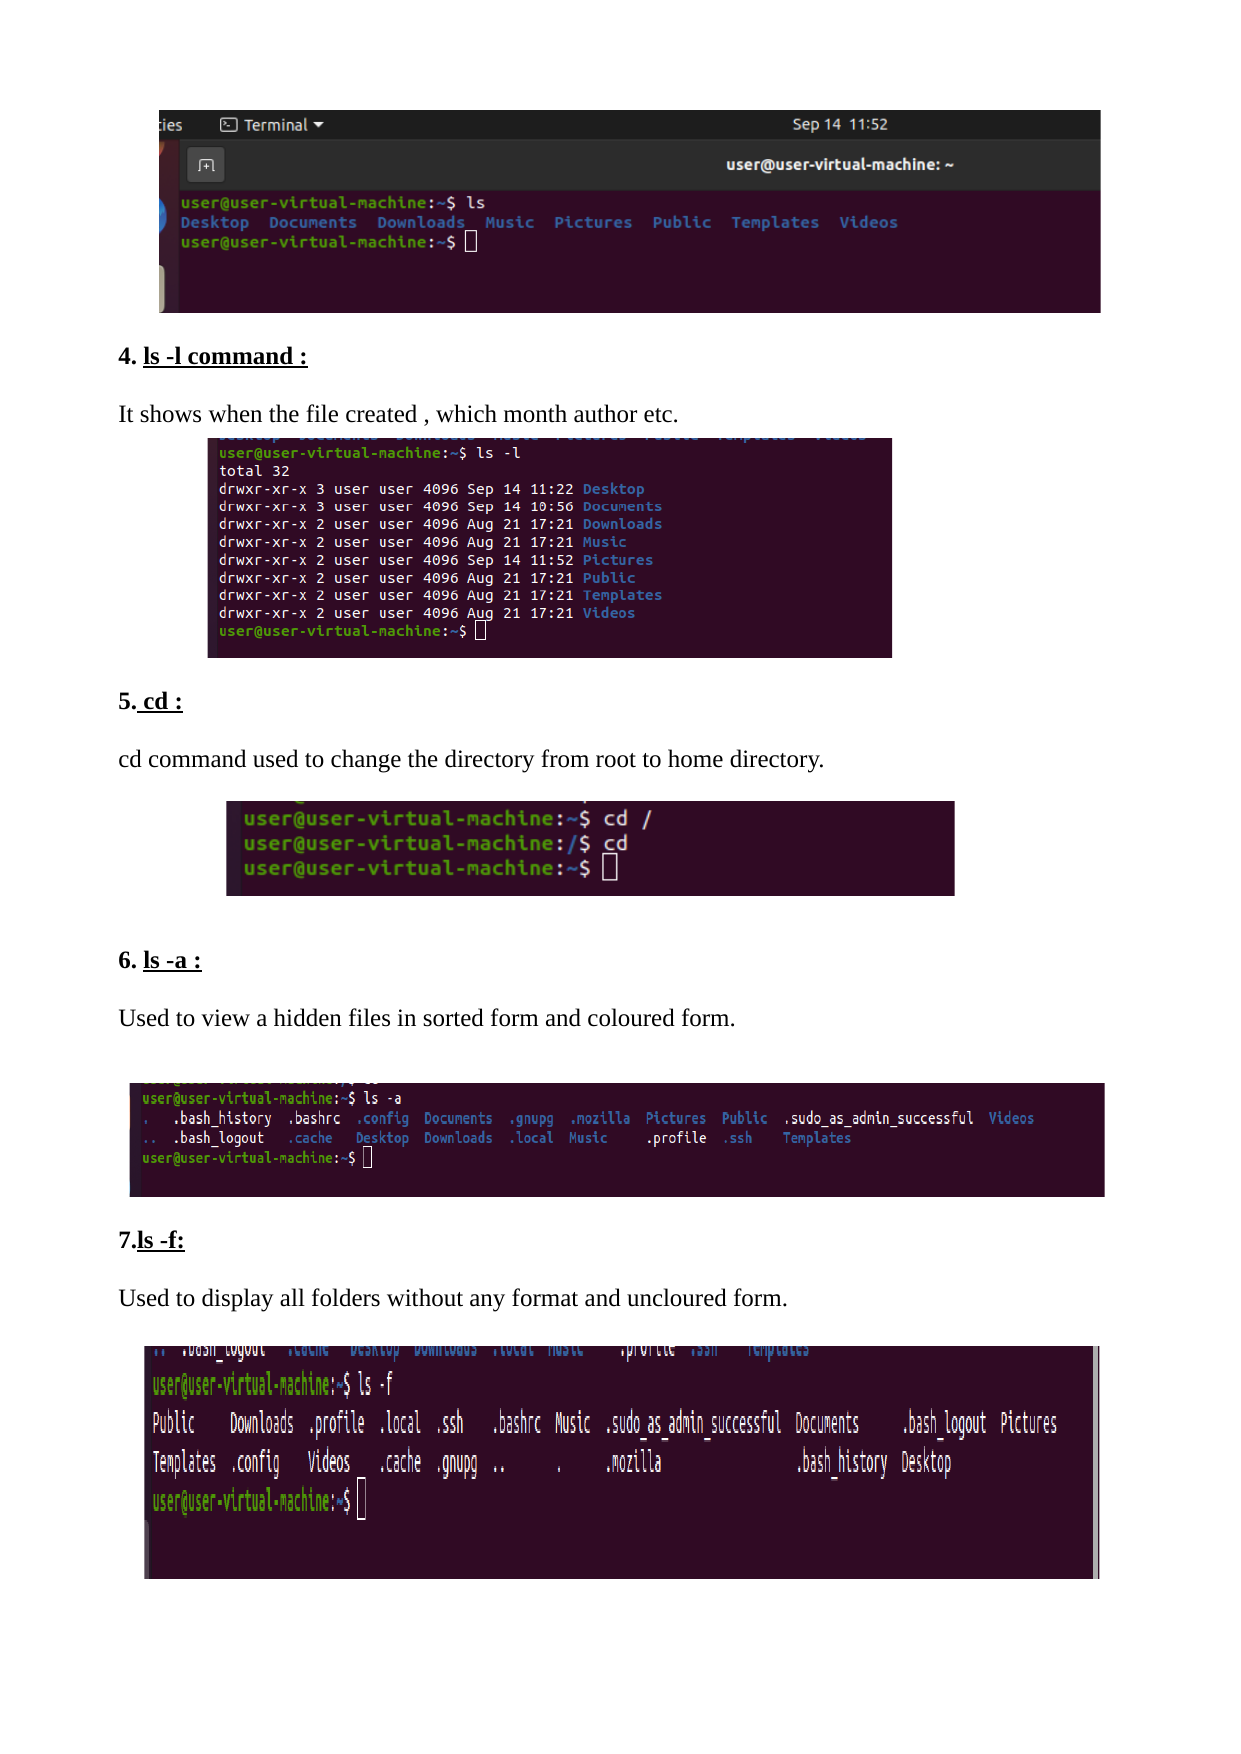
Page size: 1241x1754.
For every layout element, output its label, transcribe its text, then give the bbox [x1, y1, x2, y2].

text cd command used to change the directory from root to home directory. [118, 744, 1122, 773]
picture [159, 110, 1101, 313]
text Used to display all folders without any format and uncloured form. [118, 1283, 1122, 1311]
text Used to view a hidden files in sorted form and coloured form. [118, 1003, 1122, 1031]
picture [129, 1083, 1105, 1197]
text 7.ls -f: [118, 1225, 1122, 1254]
text It shows when the file created , which month author etc. [118, 399, 1122, 428]
text 5. cd : [118, 686, 1122, 715]
text 4. ls -l command : [118, 341, 1122, 370]
text 6. ls -a : [118, 945, 1122, 974]
picture [207, 438, 778, 658]
picture [226, 801, 410, 896]
picture [144, 1346, 1100, 1579]
